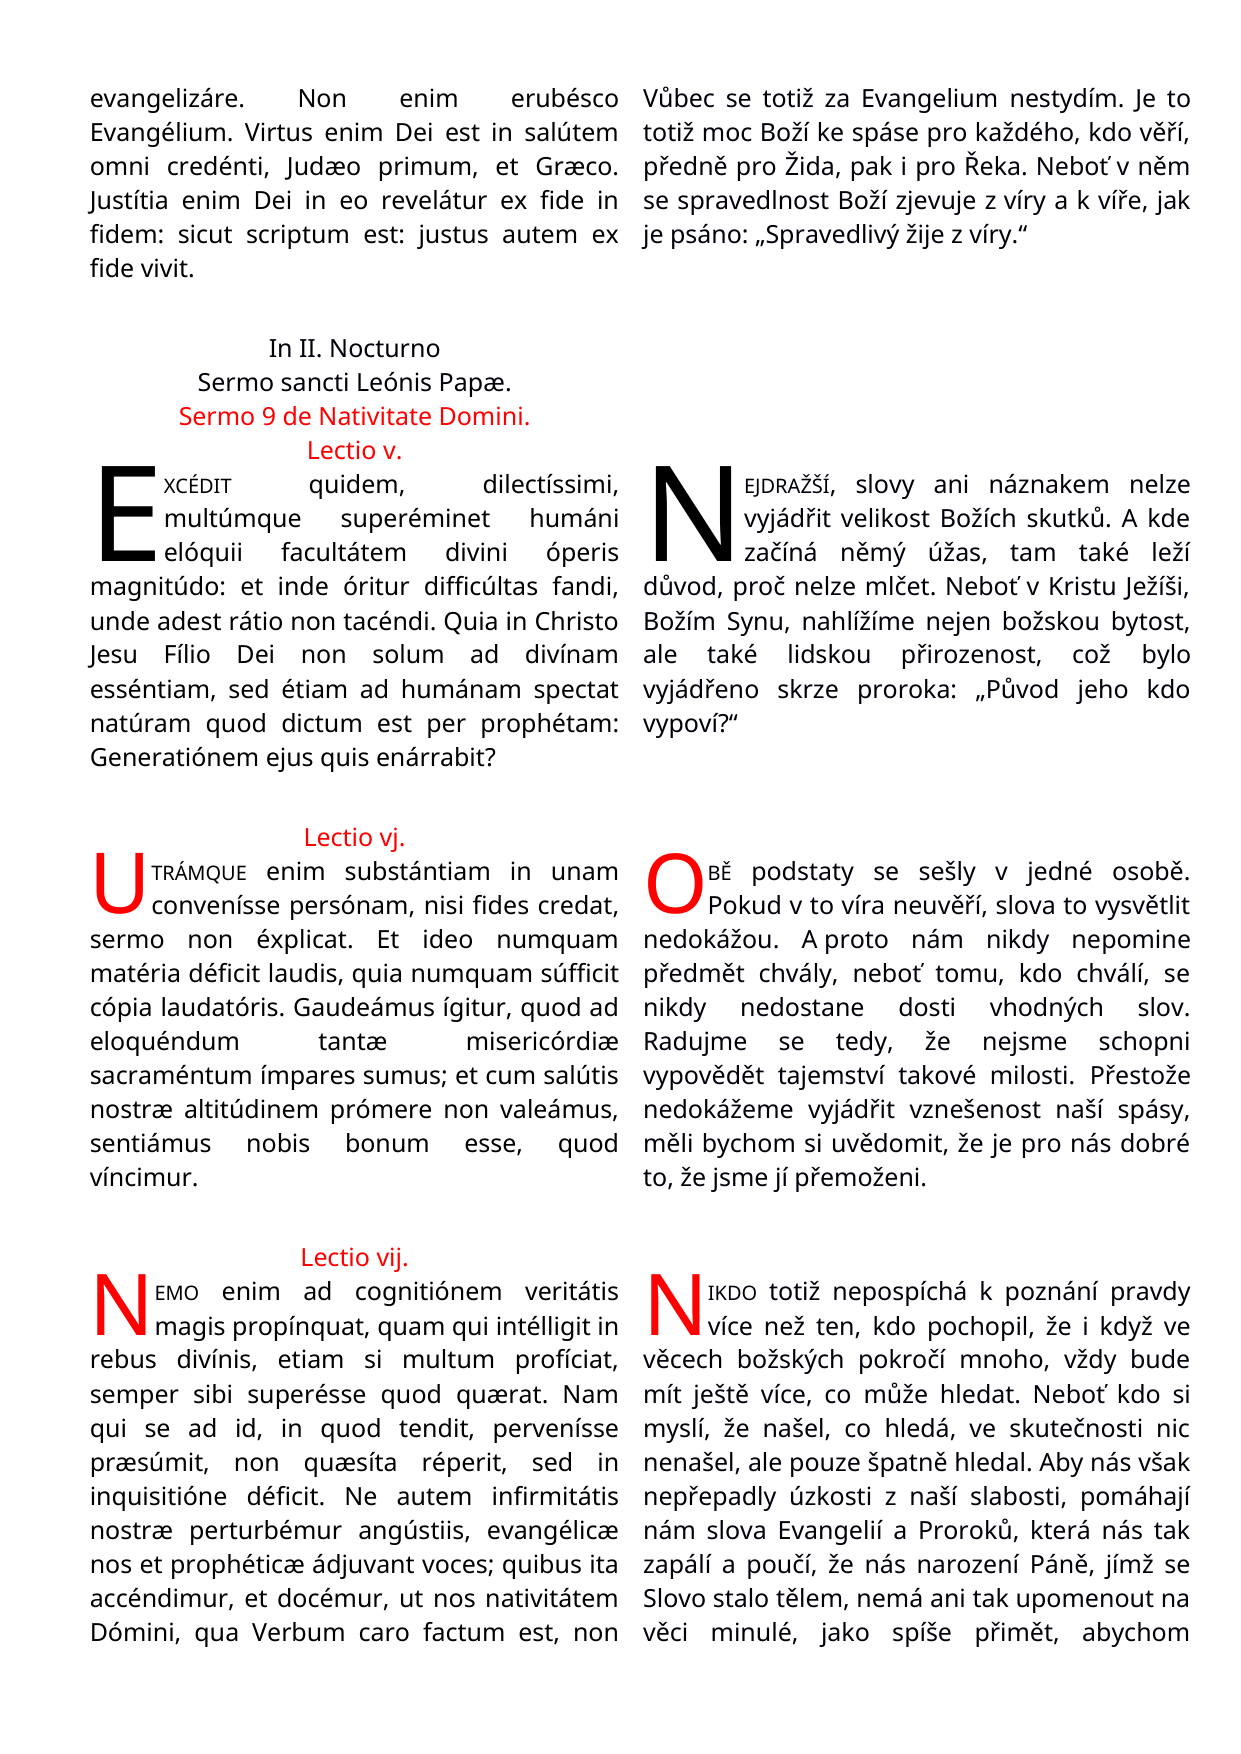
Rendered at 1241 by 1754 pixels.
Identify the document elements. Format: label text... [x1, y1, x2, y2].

table_cell Lectio vj. Utrámque enim substántiam in unam convenísse persónam, nisi fides credat, sermo non éxplicat. Et ideo numquam matéria déficit laudis, quia numquam súfficit cópia laudatóris. Gaudeámus ígitur, quod ad eloquéndum tantæ misericórdiæ sacraméntum ímpares sumus; et cum salútis nostræ altitúdinem prómere non valeámus, sentiámus nobis bonum esse, quod víncimur. [78, 814, 631, 1234]
table_cell Obě podstaty se sešly v jedné osobě. Pokud v to víra neuvěří, slova to vysvětlit nedokážou. A proto nám nikdy nepomine předmět chvály, neboť tomu, kdo chválí, se nikdy nedostane dosti vhodných slov. Radujme se tedy, že nejsme schopni vypovědět tajemství takové milosti. Přestože nedokážeme vyjádřit vznešenost naší spásy, měli bychom si uvědomit, že je pro nás dobré to, že jsme jí přemoženi. [631, 814, 1203, 1234]
table_cell In II. Nocturno Sermo sancti Leónis Papæ. Sermo 9 de Nativitate Domini. Lectio v. Excédit quidem, dilectíssimi, multúmque superéminet humáni elóquii facultátem divini óperis magnitúdo: et inde óritur difficúltas fandi, unde adest rátio non tacéndi. Quia in Christo Jesu Fílio Dei non solum ad divínam esséntiam, sed étiam ad humánam spectat natúram quod dictum est per prophétam: Generatiónem ejus quis enárrabit? [78, 325, 631, 813]
table_cell Vůbec se totiž za Evangelium nestydím. Je to totiž moc Boží ke spáse pro každého, kdo věří, předně pro Žida, pak i pro Řeka. Neboť v něm se spravedlnost Boží zjevuje z víry a k víře, jak je psáno: „Spravedlivý žije z víry.“ [631, 74, 1203, 325]
table_cell Nikdo totiž nepospíchá k poznání pravdy více než ten, kdo pochopil, že i když ve věcech božských pokročí mnoho, vždy bude mít ještě více, co může hledat. Neboť kdo si myslí, že našel, co hledá, ve skutečnosti nic nenašel, ale pouze špatně hledal. Aby nás však nepřepadly úzkosti z naší slabosti, pomáhají nám slova Evangelií a Proroků, která nás tak zapálí a poučí, že nás narození Páně, jímž se Slovo stalo tělem, nemá ani tak upomenout na věci minulé, jako spíše přimět, abychom [631, 1234, 1203, 1655]
table_cell Lectio vij. Nemo enim ad cognitiónem veritátis magis propínquat, quam qui intélligit in rebus divínis, etiam si multum profíciat, semper sibi superésse quod quærat. Nam qui se ad id, in quod tendit, pervenísse præsúmit, non quæsíta réperit, sed in inquisitióne déficit. Ne autem infirmitátis nostræ perturbémur angústiis, evangélicæ nos et prophéticæ ádjuvant voces; quibus ita accéndimur, et docémur, ut nos nativitátem Dómini, qua Verbum caro factum est, non [78, 1234, 631, 1655]
table_cell Nejdražší, slovy ani náznakem nelze vyjádřit velikost Božích skutků. A kde začíná němý úžas, tam také leží důvod, proč nelze mlčet. Neboť v Kristu Ježíši, Božím Synu, nahlížíme nejen božskou bytost, ale také lidskou přirozenost, což bylo vyjádřeno skrze proroka: „Původ jeho kdo vypoví?“ [631, 325, 1203, 813]
table_cell evangelizáre. Non enim erubésco Evangélium. Virtus enim Dei est in salútem omni credénti, Judæo primum, et Græco. Justítia enim Dei in eo revelátur ex fide in fidem: sicut scriptum est: justus autem ex fide vivit. [78, 74, 631, 325]
